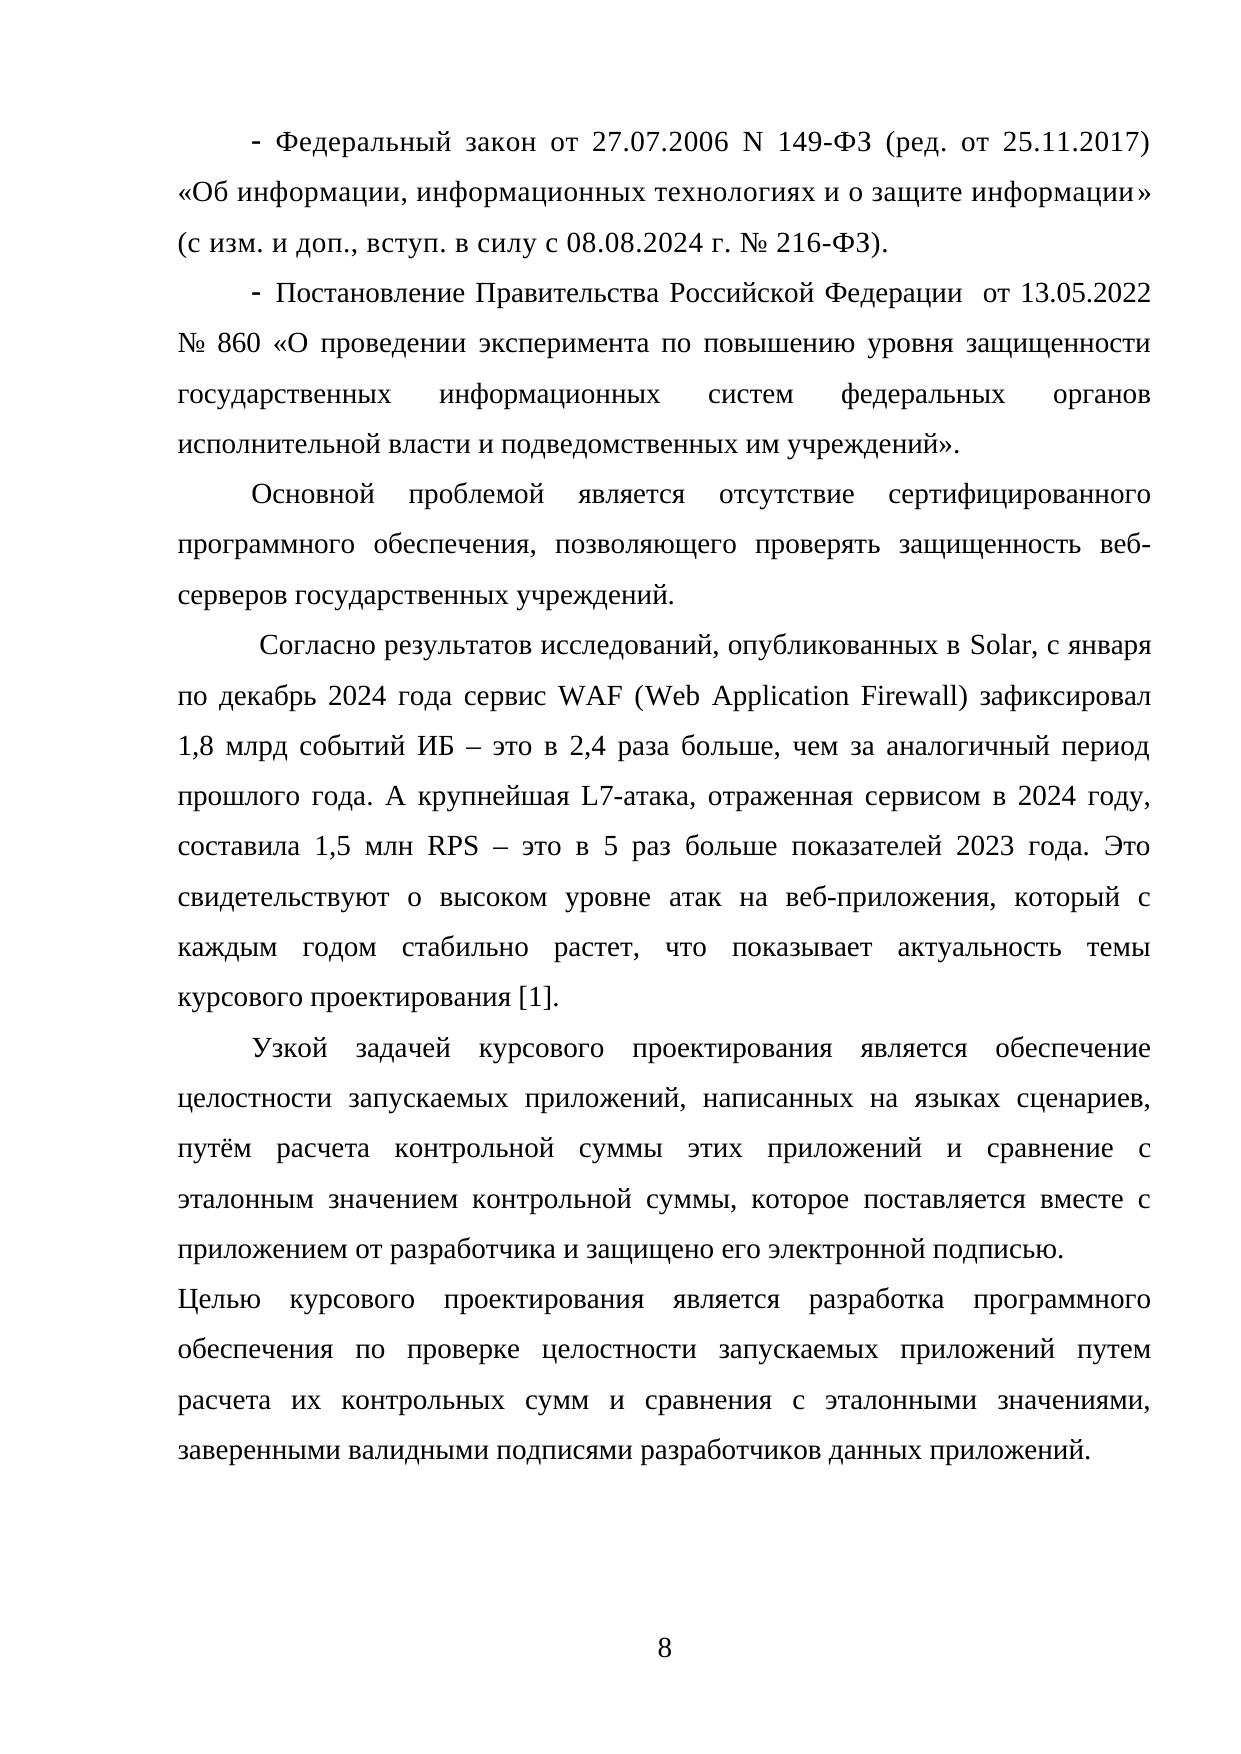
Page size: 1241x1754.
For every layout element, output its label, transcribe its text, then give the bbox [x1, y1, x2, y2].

list Постановление Правительства Российской Федерации от 13.05.2022 № 860 «О проведении эксперимента по повышению уровня защищенности государственных информационных систем федеральных органов исполнительной власти и подведомственных им учреждений». [177, 275, 1152, 459]
list Федеральный закон от 27.07.2006 N 149-ФЗ (ред. от 25.11.2017) «Об информации, информационных технологиях и о защите информации» (с изм. и доп., вступ. в силу с 08.08.2024 г. № 216-ФЗ). [177, 124, 1152, 258]
text Целью курсового проектирования является разработка программного обеспечения по проверке целостности запускаемых приложений путем расчета их контрольных сумм и сравнения с эталонными значениями, заверенными валидными подписями разработчиков данных приложений. [177, 1281, 1152, 1466]
text Узкой задачей курсового проектирования является обеспечение целостности запускаемых приложений, написанных на языках сценариев, путём расчета контрольной суммы этих приложений и сравнение с эталонным значением контрольной суммы, которое поставляется вместе с приложением от разработчика и защищено его электронной подписью. [177, 1030, 1152, 1264]
text Основной проблемой является отсутствие сертифицированного программного обеспечения, позволяющего проверять защищенность веб-серверов государственных учреждений. [177, 476, 1152, 611]
text Согласно результатов исследований, опубликованных в Solar, c января по декабрь 2024 года сервис WAF (Web Application Firewall) зафиксировал 1,8 млрд событий ИБ – это в 2,4 раза больше, чем за аналогичный период прошлого года. А крупнейшая L7-атака, отраженная сервисом в 2024 году, составила 1,5 млн RPS – это в 5 раз больше показателей 2023 года. Это свидетельствуют о высоком уровне атак на веб-приложения, который с каждым годом стабильно растет, что показывает актуальность темы курсового проектирования [1]. [177, 627, 1152, 1013]
